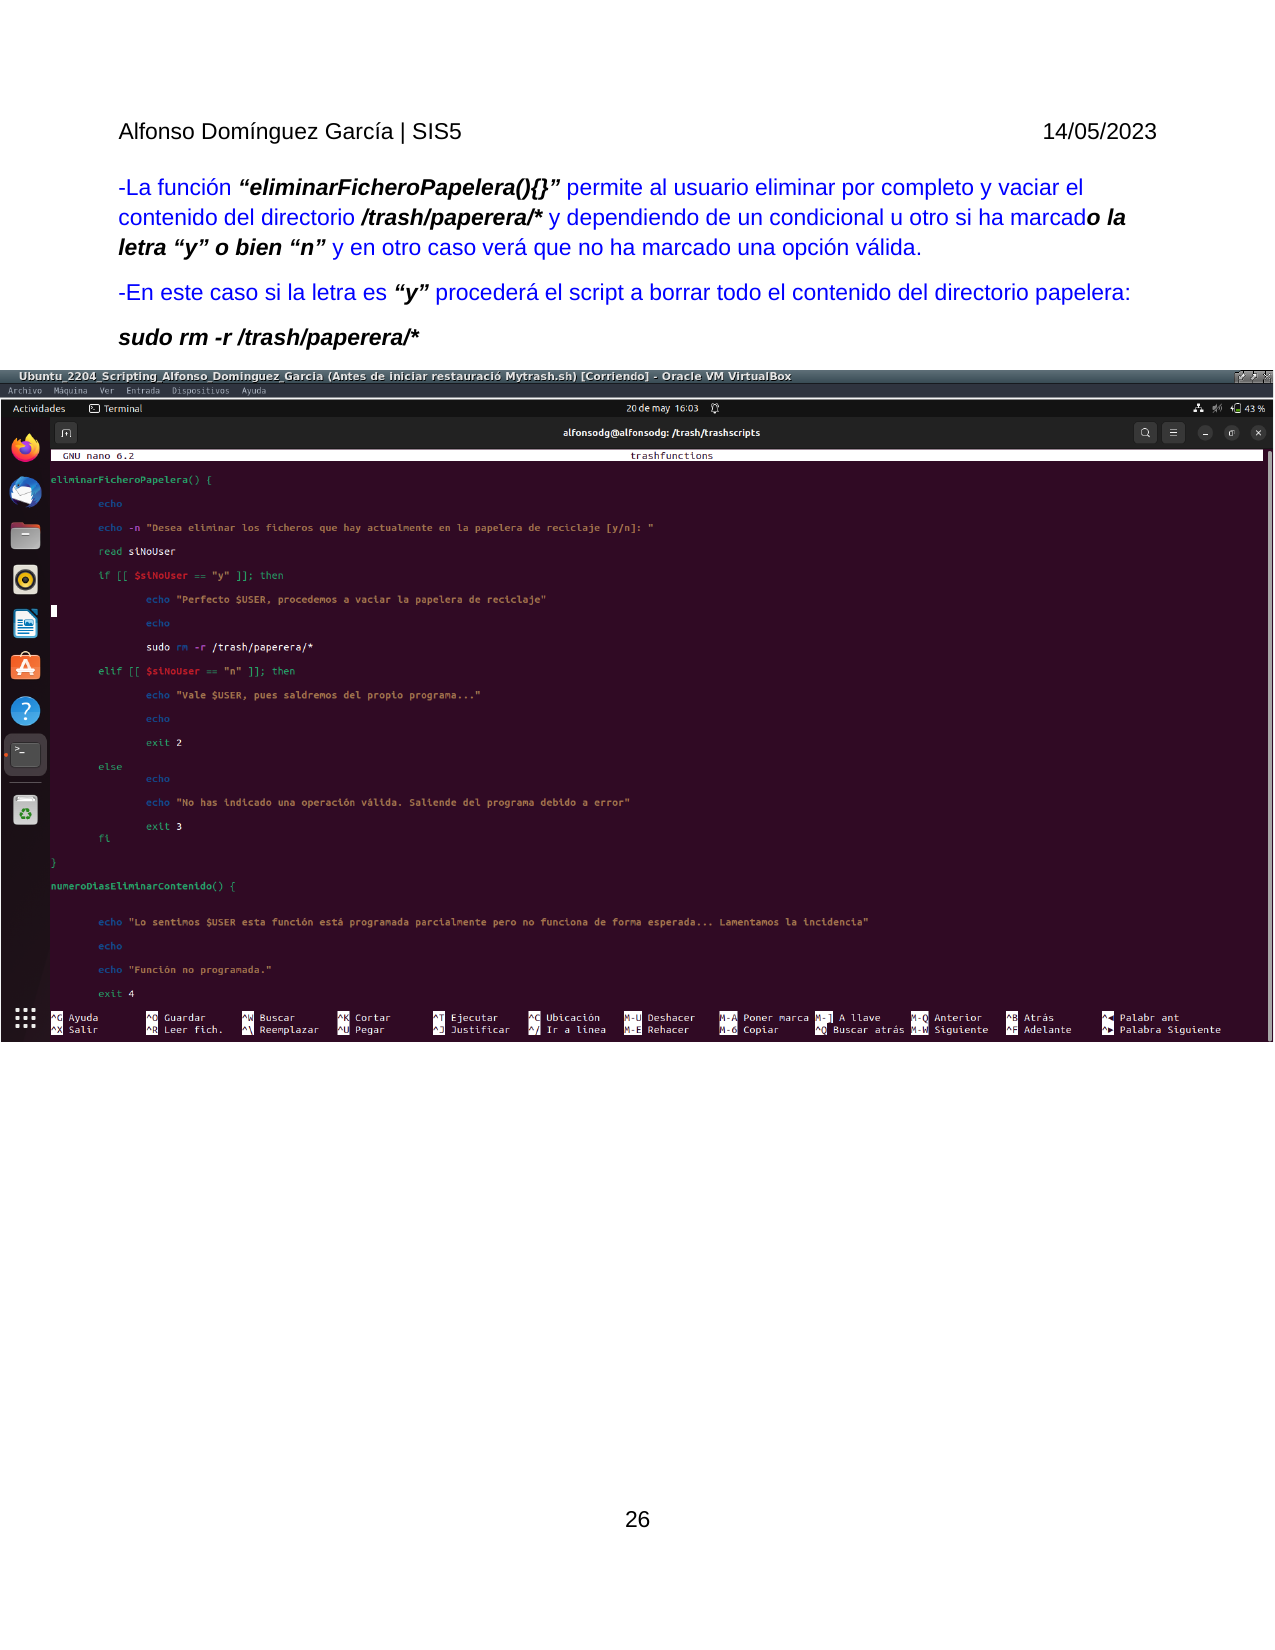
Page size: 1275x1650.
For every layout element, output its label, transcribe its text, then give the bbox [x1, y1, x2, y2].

picture [0, 370, 1274, 1042]
text -La función “eliminarFicheroPapelera(){}” permite al usuario eliminar por completo y vaciar el contenido del directorio /trash/paperera/* y dependiendo de un condicional u otro si ha marcado la letra “y” o bien “n” y en otro caso verá que no ha marcado una opción válida. [118, 174, 1157, 261]
text -En este caso si la letra es “y” procederá el script a borrar todo el contenido del directorio papelera: [118, 279, 1157, 306]
text sudo rm -r /trash/paperera/* [118, 324, 1157, 350]
